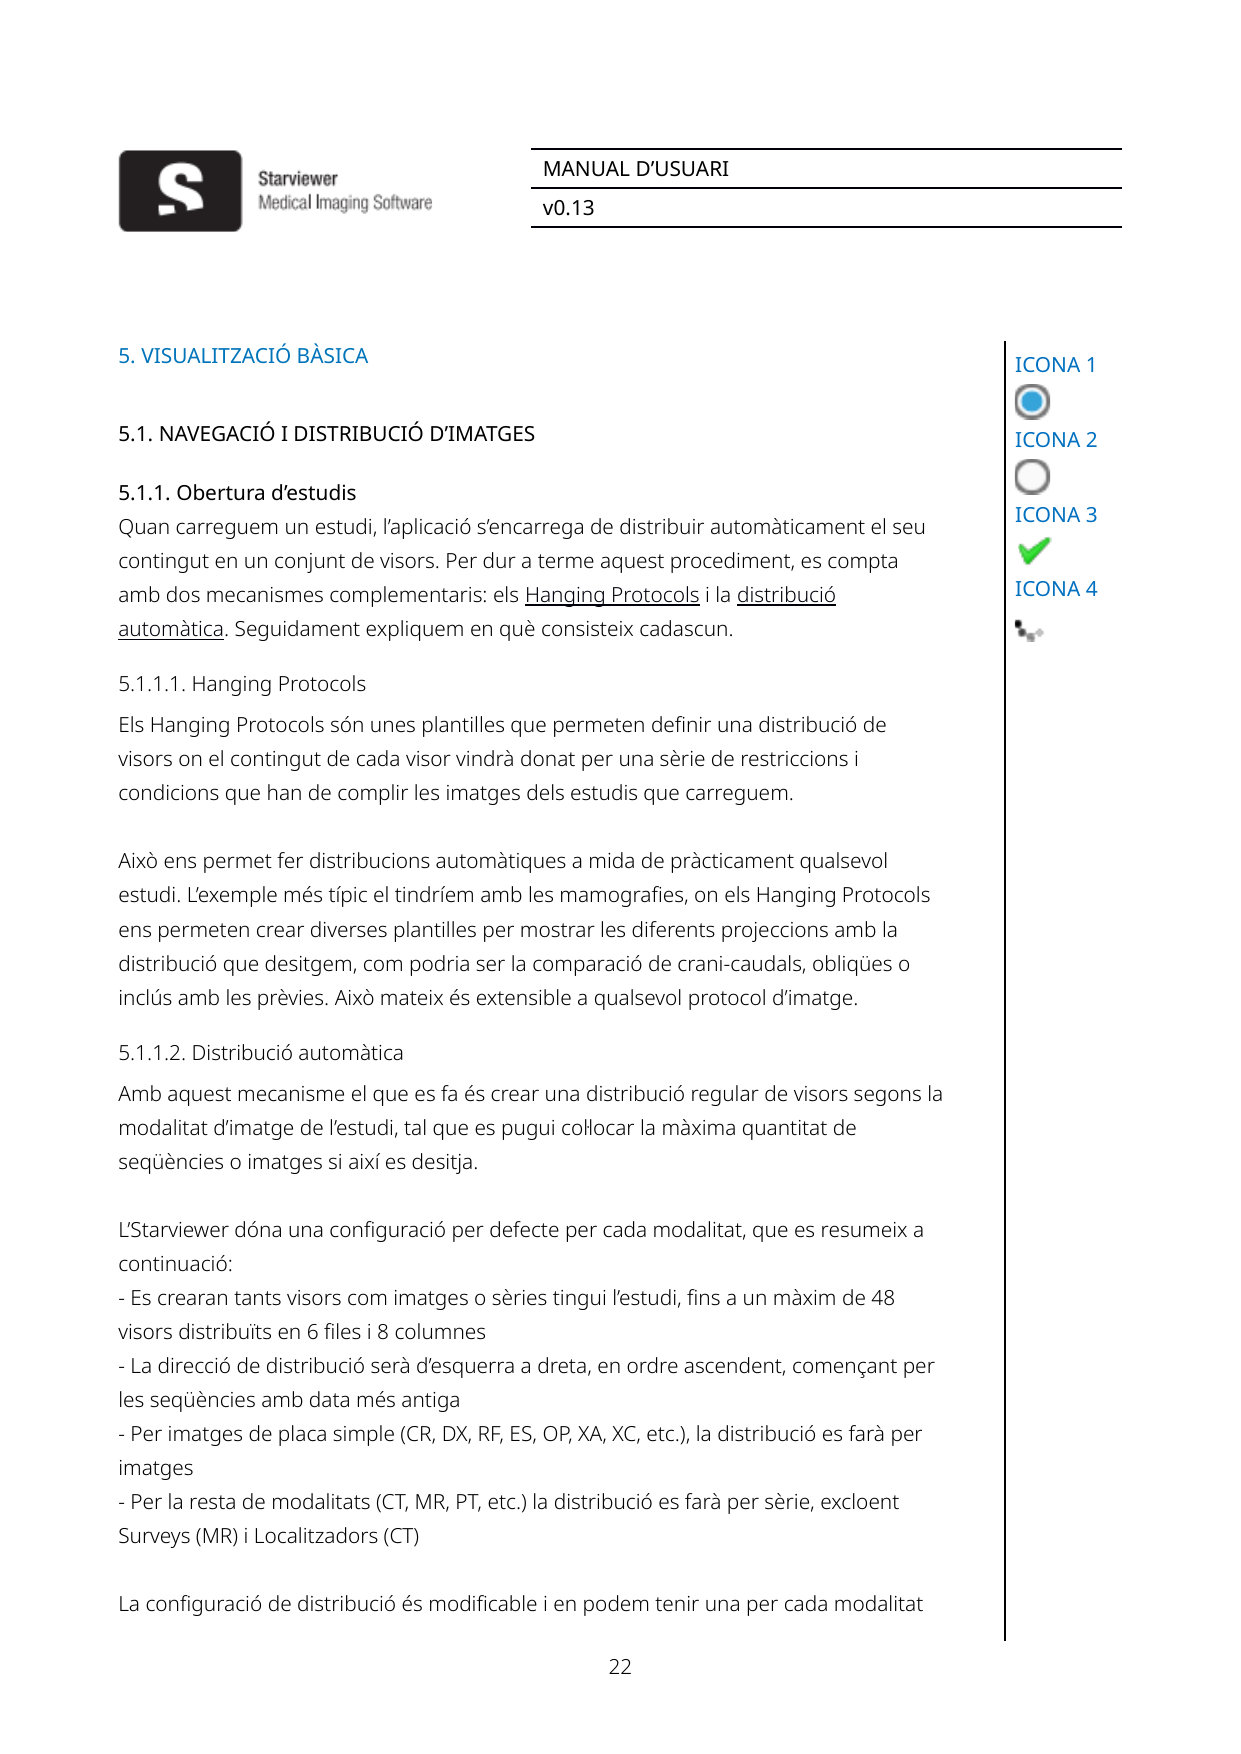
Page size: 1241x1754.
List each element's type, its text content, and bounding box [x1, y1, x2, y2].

text - La direcció de distribució serà d’esquerra a dreta, en ordre ascendent, començant per les seqüències amb data més antiga [118, 1351, 1004, 1414]
text La configuració de distribució és modificable i en podem tenir una per cada modalitat [118, 1589, 1004, 1618]
picture [1014, 459, 1051, 495]
text ICONA 4 [1015, 574, 1113, 602]
text Amb aquest mecanisme el que es fa és crear una distribució regular de visors segons la modalitat d’imatge de l’estudi, tal que es pugui col·locar la màxima quantitat de seqüències o imatges si així es desitja. [118, 1079, 1004, 1175]
text - Per la resta de modalitats (CT, MR, PT, etc.) la distribució es farà per sèrie, excloent Surveys (MR) i Localitzadors (CT) [118, 1487, 1004, 1550]
picture [1014, 384, 1051, 420]
subtitle Visualització Bàsica [118, 341, 1004, 370]
text Quan carreguem un estudi, l’aplicació s’encarrega de distribuir automàticament el seu contingut en un conjunt de visors. Per dur a terme aquest procediment, es compta amb dos mecanismes complementaris: els Hanging Protocols i la distribució automàtica. Seguidament expliquem en què consisteix cadascun. [118, 512, 1004, 643]
text icona 2 [1015, 425, 1113, 454]
text Això ens permet fer distribucions automàtiques a mida de pràcticament qualsevol estudi. L’exemple més típic el tindríem amb les mamografies, on els Hanging Protocols ens permeten crear diverses plantilles per mostrar les diferents projeccions amb la distribució que desitgem, com podria ser la comparació de crani-caudals, obliqües o inclús amb les prèvies. Això mateix és extensible a qualsevol protocol d’imatge. [118, 847, 1004, 1011]
subtitle Distribució automàtica [118, 1038, 1004, 1066]
text - Per imatges de placa simple (CR, DX, RF, ES, OP, XA, XC, etc.), la distribució es farà per imatges [118, 1419, 1004, 1482]
subtitle Obertura d’estudis [118, 478, 1004, 507]
text icona 1 [1015, 350, 1113, 379]
text Els Hanging Protocols són unes plantilles que permeten definir una distribució de visors on el contingut de cada visor vindrà donat per una sèrie de restriccions i condicions que han de complir les imatges dels estudis que carreguem. [118, 710, 1004, 807]
picture [1018, 534, 1052, 569]
text L’Starviewer dóna una configuració per defecte per cada modalitat, que es resumeix a continuació: [118, 1215, 1004, 1277]
subtitle Navegació i distribució d’imatges [118, 419, 1004, 448]
picture [1014, 607, 1049, 642]
subtitle Hanging Protocols [118, 669, 1004, 698]
text - Es crearan tants visors com imatges o sèries tingui l’estudi, fins a un màxim de 48 visors distribuïts en 6 files i 8 columnes [118, 1283, 1004, 1346]
text ICONA 3 [1015, 501, 1113, 529]
